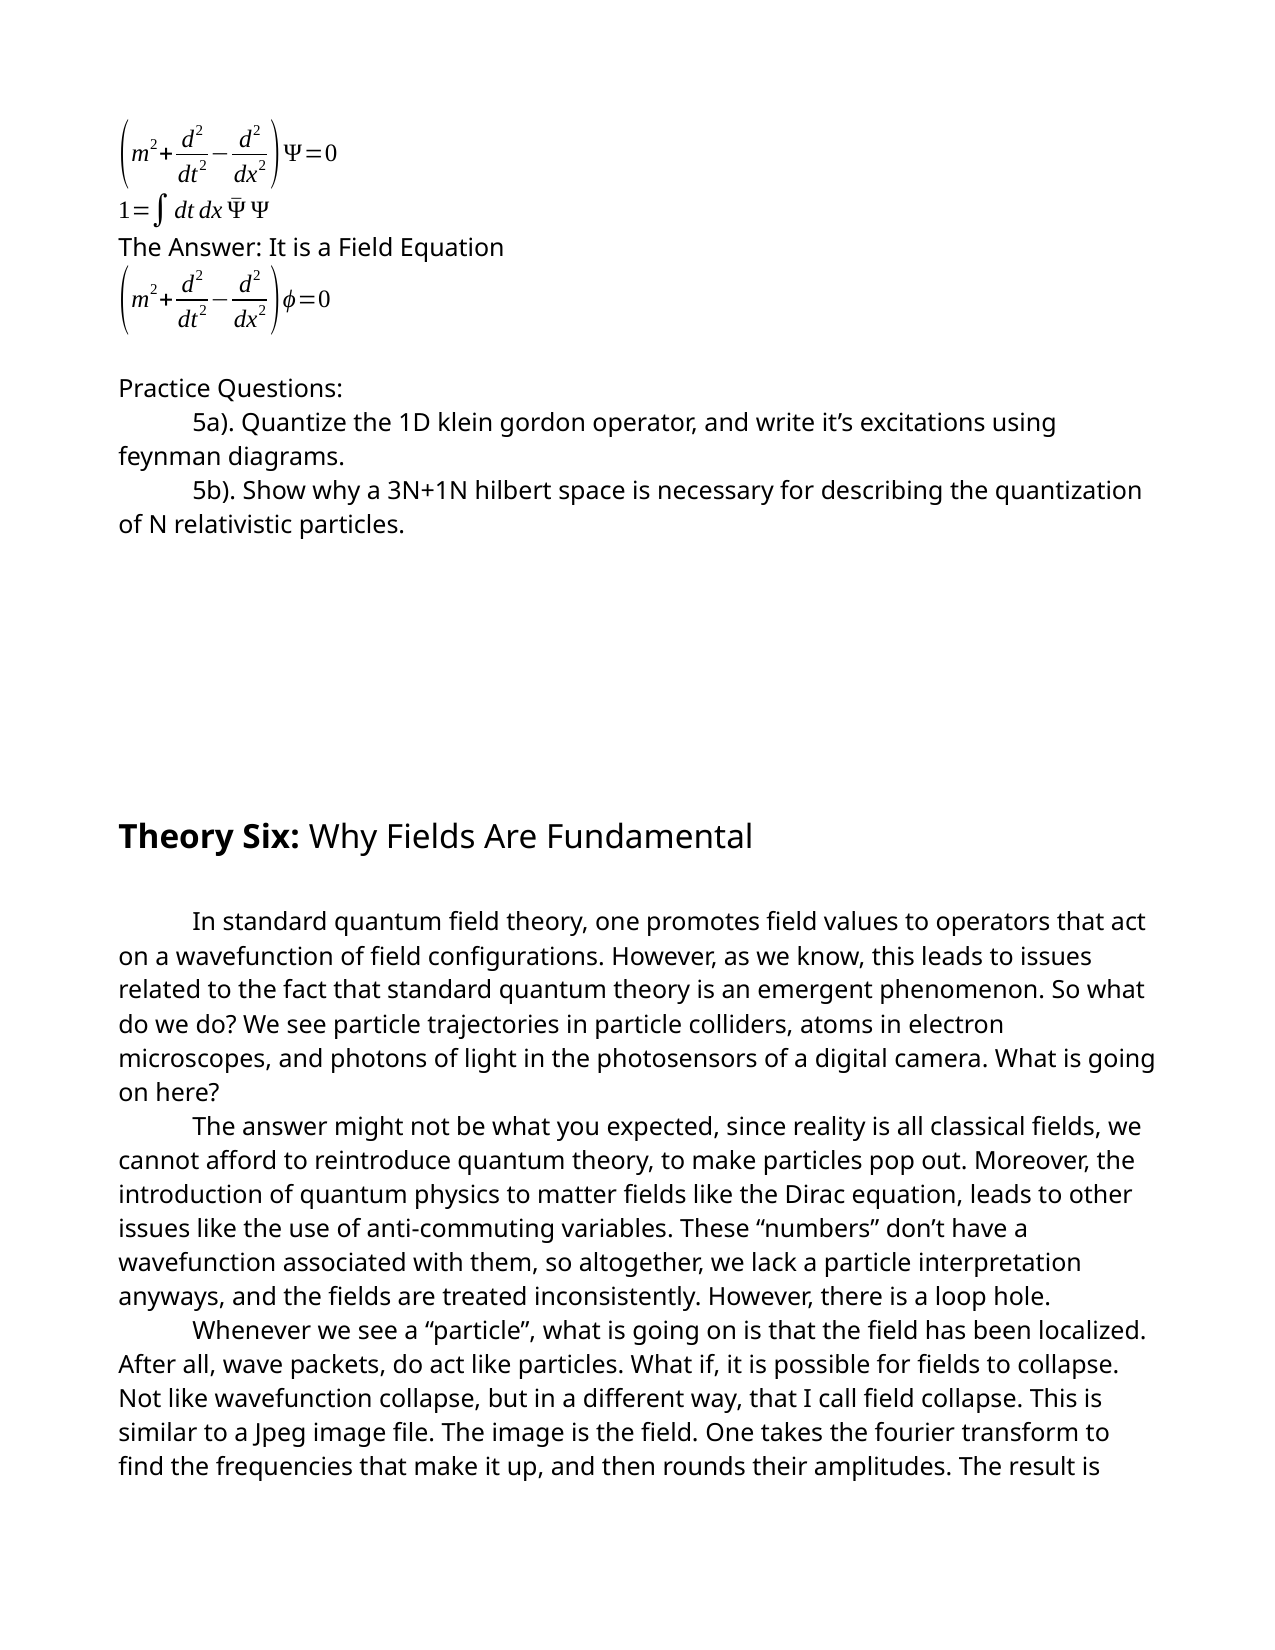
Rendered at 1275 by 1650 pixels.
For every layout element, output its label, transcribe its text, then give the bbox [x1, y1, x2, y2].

text Theory Six: Why Fields Are Fundamental [118, 813, 1157, 859]
text 5b). Show why a 3N+1N hilbert space is necessary for describing the quantization of N relativistic particles. [118, 473, 1157, 541]
text 5a). Quantize the 1D klein gordon operator, and write it’s excitations using feynman diagrams. [118, 404, 1157, 473]
text The Answer: It is a Field Equation [118, 229, 1157, 263]
text Practice Questions: [118, 370, 1157, 404]
text The answer might not be what you expected, since reality is all classical fields, we cannot afford to reintroduce quantum theory, to make particles pop out. Moreover, the introduction of quantum physics to matter fields like the Dirac equation, leads to other issues like the use of anti-commuting variables. These “numbers” don’t have a wavefunction associated with them, so altogether, we lack a particle interpretation anyways, and the fields are treated inconsistently. However, there is a loop hole. [118, 1108, 1157, 1313]
text In standard quantum field theory, one promotes field values to operators that act on a wavefunction of field configurations. However, as we know, this leads to issues related to the fact that standard quantum theory is an emergent phenomenon. So what do we do? We see particle trajectories in particle colliders, atoms in electron microscopes, and photons of light in the photosensors of a digital camera. What is going on here? [118, 904, 1157, 1108]
text Whenever we see a “particle”, what is going on is that the field has been localized. After all, wave packets, do act like particles. What if, it is possible for fields to collapse. Not like wavefunction collapse, but in a different way, that I call field collapse. This is similar to a Jpeg image file. The image is the field. One takes the fourier transform to find the frequencies that make it up, and then rounds their amplitudes. The result is [118, 1313, 1157, 1483]
